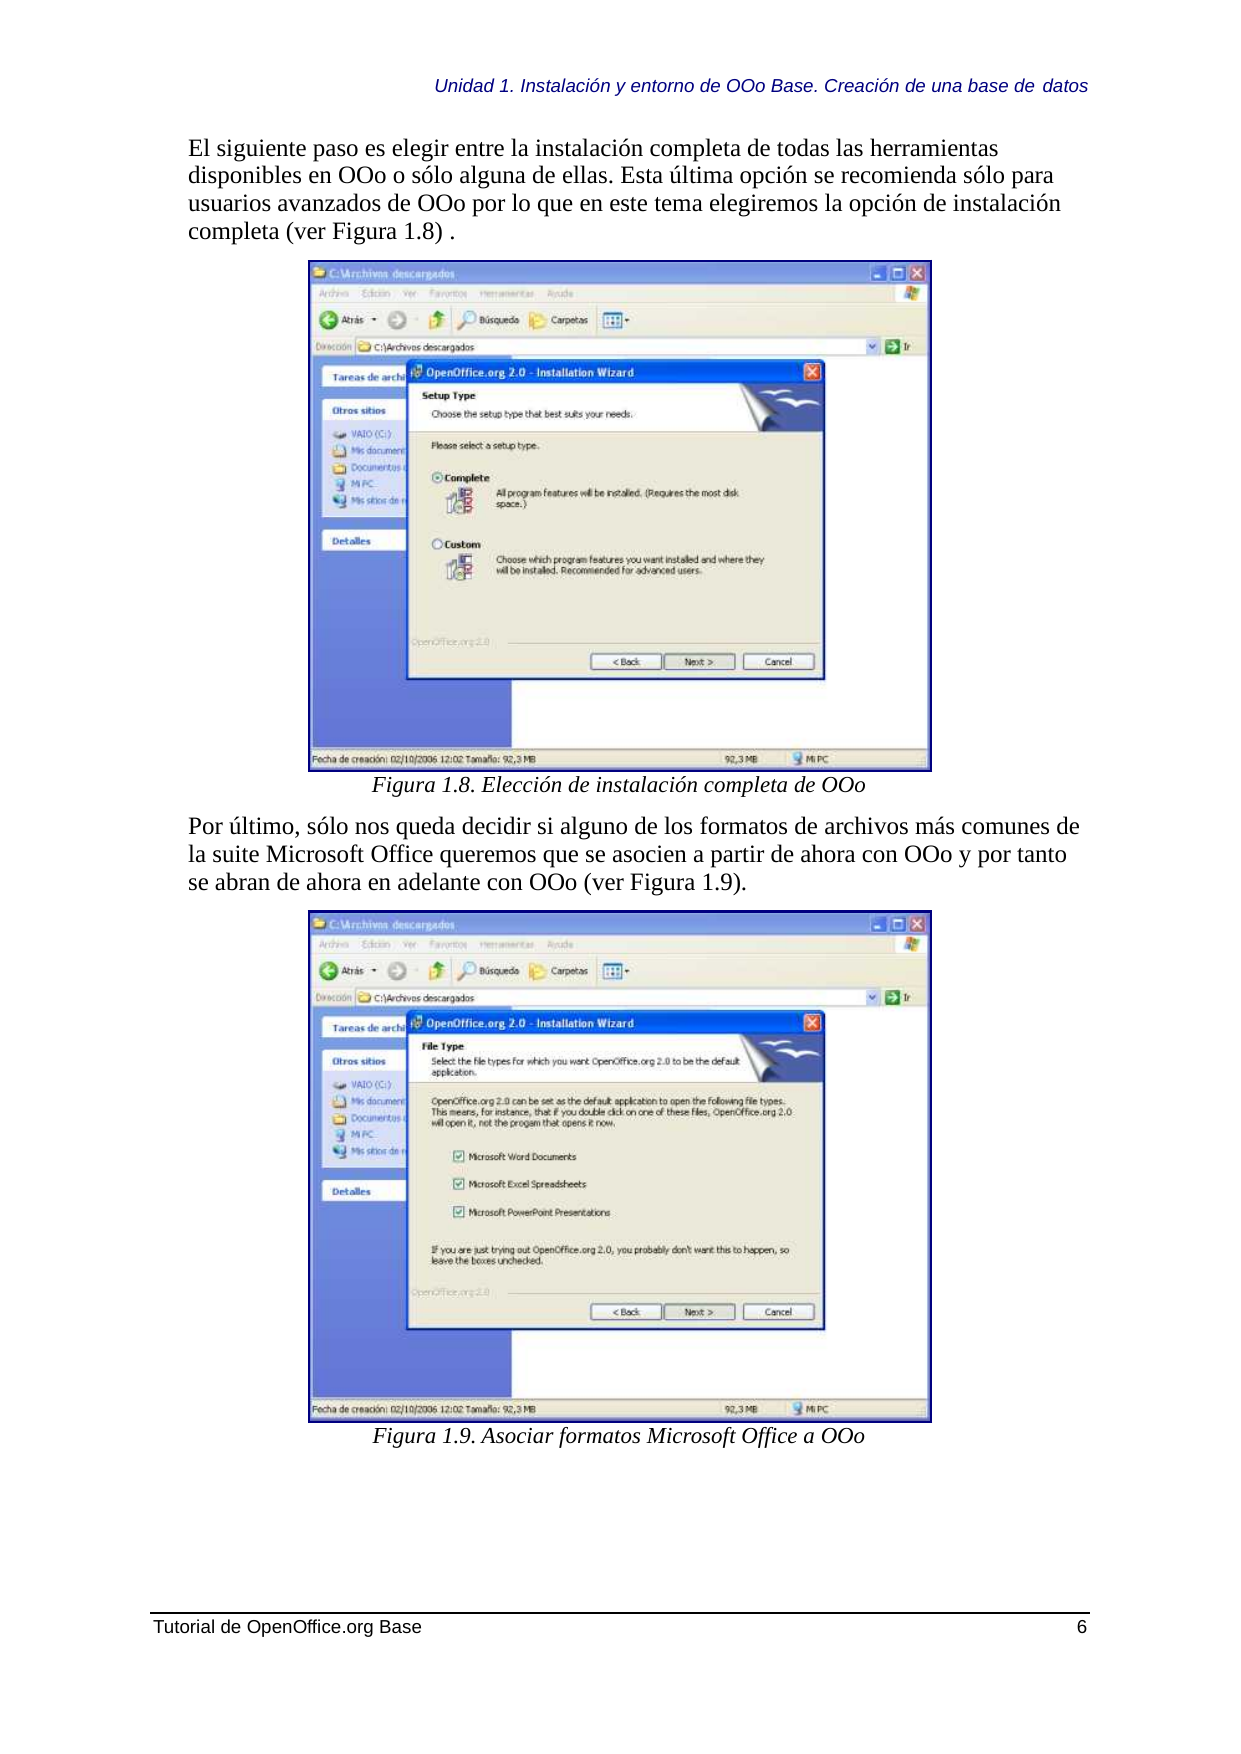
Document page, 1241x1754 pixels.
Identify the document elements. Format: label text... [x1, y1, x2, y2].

text Por último, sólo nos queda decidir si alguno de los formatos de archivos más comunes de la suite Microsoft Office queremos que se asocien a partir de ahora con OOo y por tanto se abran de ahora en adelante con OOo (ver Figura 1.9). [188, 812, 1090, 896]
picture [310, 913, 930, 1421]
text El siguiente paso es elegir entre la instalación completa de todas las herramientas disponibles en OOo o sólo alguna de ellas. Esta última opción se recomienda sólo para usuarios avanzados de OOo por lo que en este tema elegiremos la opción de instalación completa (ver Figura 1.8) . [188, 134, 1090, 245]
text Figura 1.9. Asociar formatos Microsoft Office a OOo [150, 910, 1090, 1448]
text Figura 1.8. Elección de instalación completa de OOo [150, 259, 1090, 798]
picture [310, 262, 930, 770]
